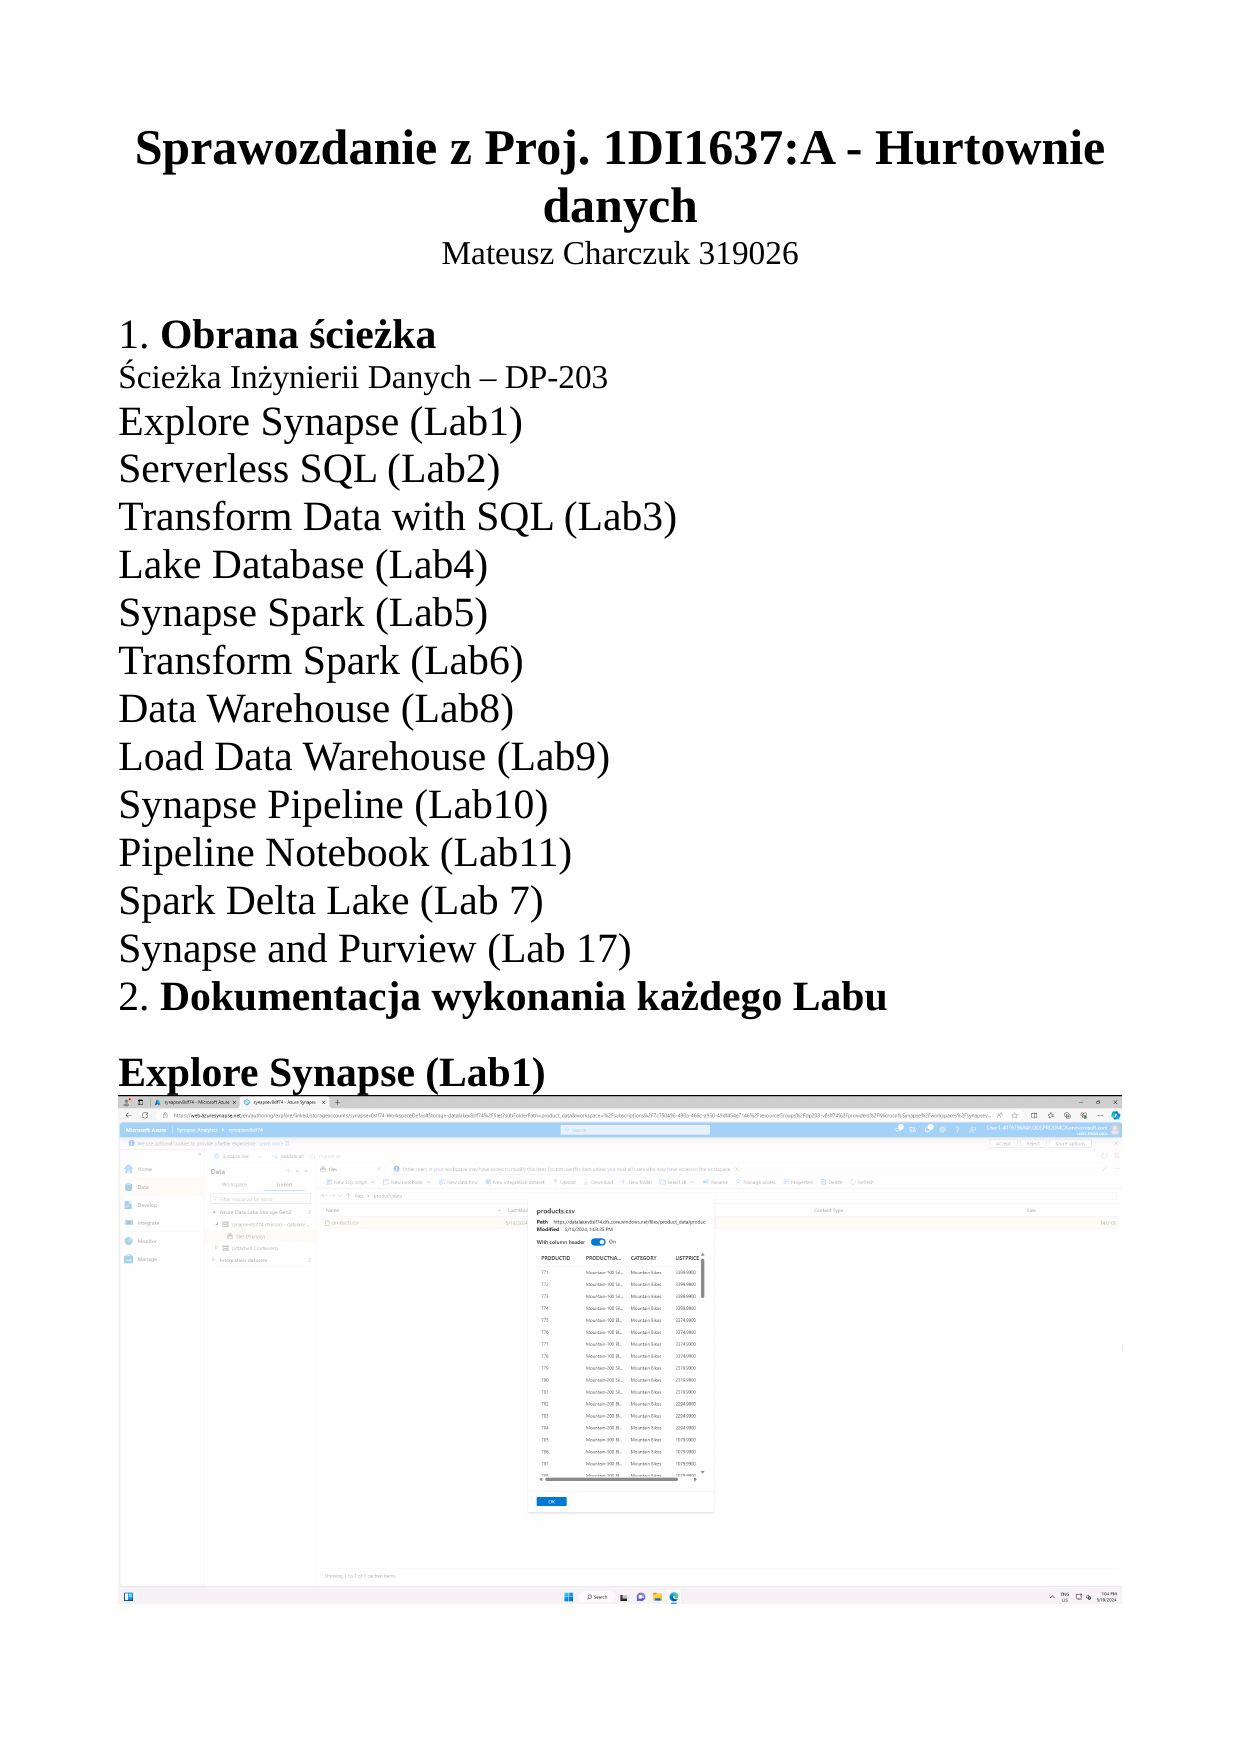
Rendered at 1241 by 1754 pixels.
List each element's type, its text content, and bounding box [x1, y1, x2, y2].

picture [118, 1095, 1123, 1604]
text Explore Synapse (Lab1) [118, 396, 1122, 444]
text 1. Obrana ścieżka [118, 310, 1122, 358]
text Synapse Spark (Lab5) [118, 588, 1122, 636]
text Mateusz Charczuk 319026 [118, 233, 1122, 271]
text Explore Synapse (Lab1) [118, 1048, 1122, 1095]
text Spark Delta Lake (Lab 7) [118, 875, 1122, 923]
text Lake Database (Lab4) [118, 540, 1122, 588]
text Serverless SQL (Lab2) [118, 444, 1122, 492]
text Sprawozdanie z Proj. 1DI1637:A - Hurtownie danych [118, 118, 1122, 233]
text Load Data Warehouse (Lab9) [118, 731, 1122, 779]
text Synapse and Purview (Lab 17) [118, 923, 1122, 971]
text Transform Data with SQL (Lab3) [118, 492, 1122, 540]
text Synapse Pipeline (Lab10) [118, 779, 1122, 827]
text Pipeline Notebook (Lab11) [118, 827, 1122, 875]
text Transform Spark (Lab6) [118, 636, 1122, 683]
text Ścieżka Inżynierii Danych – DP-203 [118, 358, 1122, 396]
text 2. Dokumentacja wykonania każdego Labu [118, 971, 1122, 1019]
text Data Warehouse (Lab8) [118, 683, 1122, 731]
